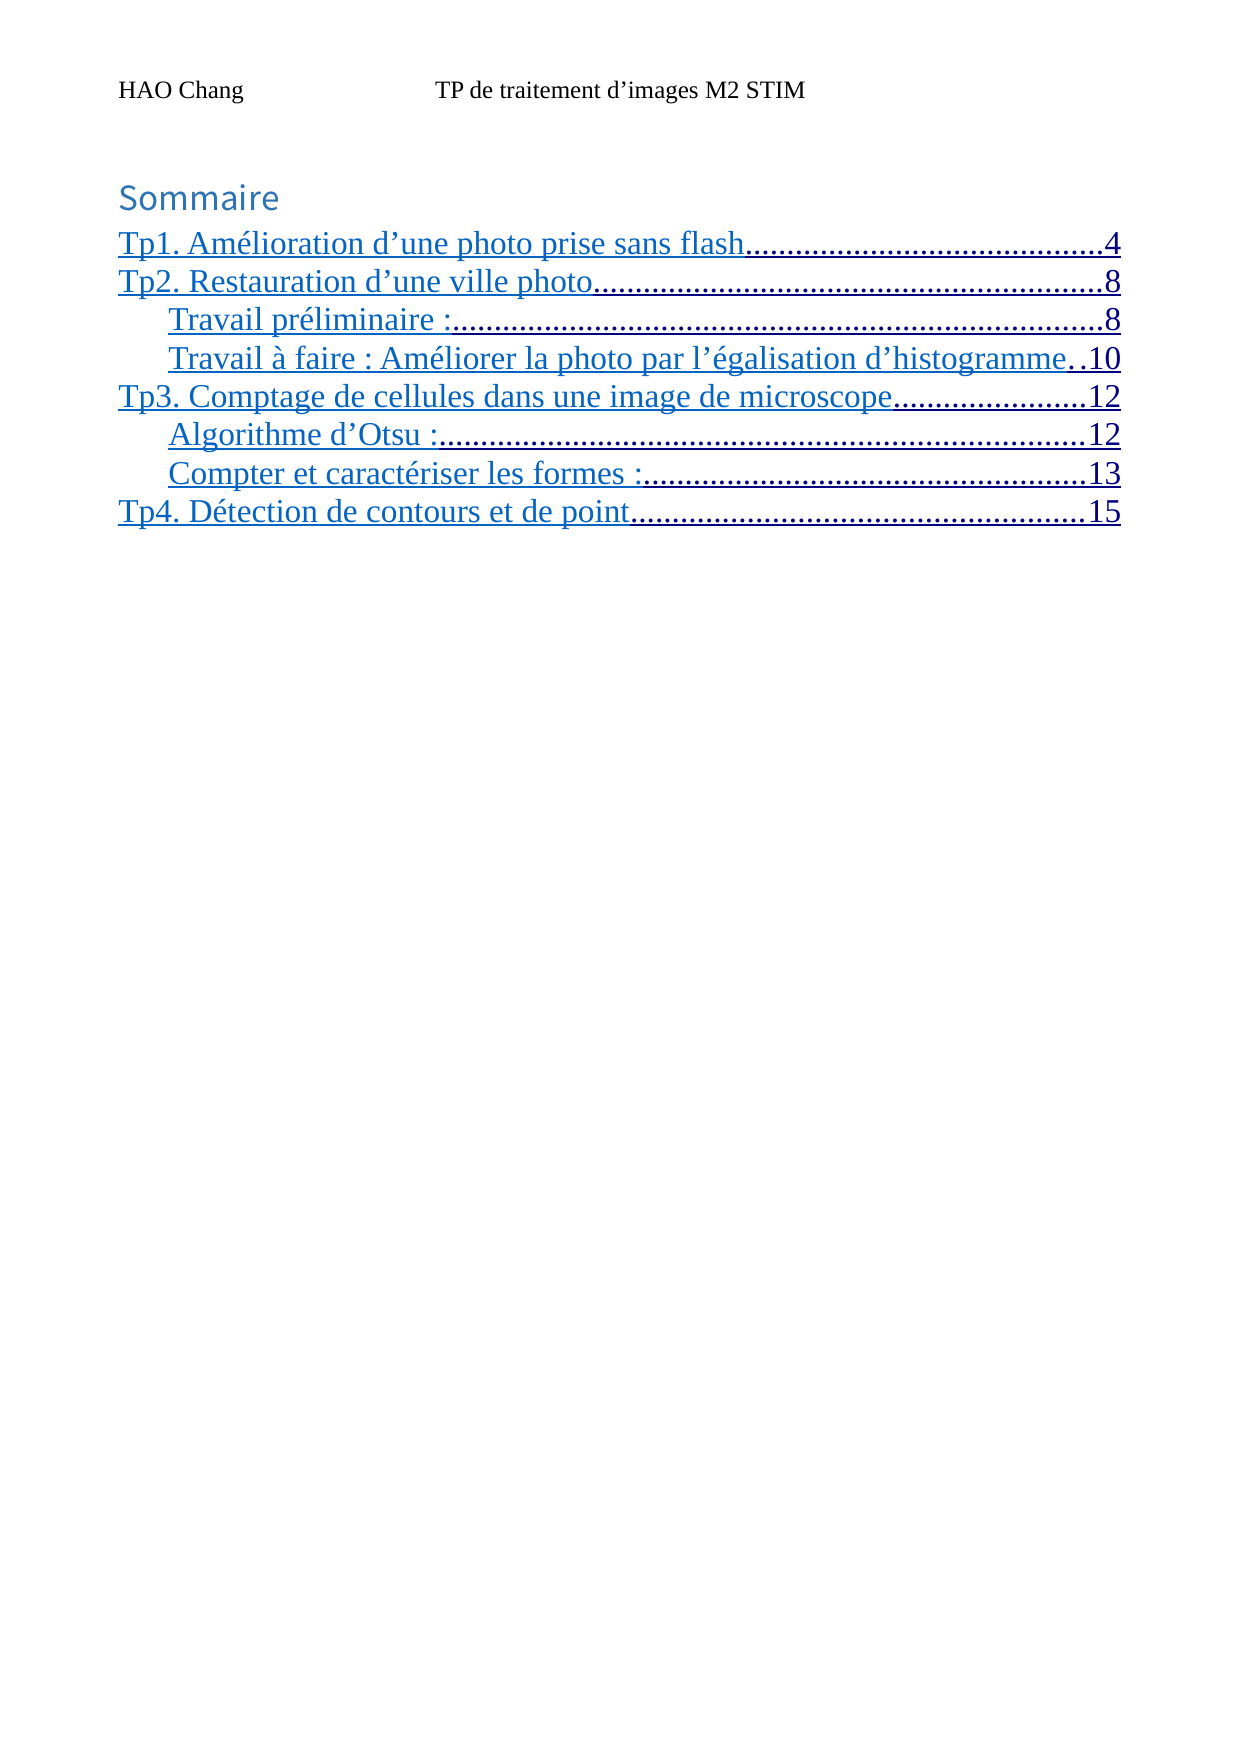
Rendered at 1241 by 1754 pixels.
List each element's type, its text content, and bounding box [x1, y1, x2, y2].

text Travail préliminaire : 8 [168, 299, 1122, 338]
text Sommaire [118, 172, 1122, 220]
text Tp3. Comptage de cellules dans une image de microscope 12 [118, 376, 1122, 414]
text Compter et caractériser les formes : 13 [168, 453, 1122, 491]
text Tp4. Détection de contours et de point 15 [118, 491, 1122, 529]
text Travail à faire : Améliorer la photo par l’égalisation d’histogramme 10 [168, 338, 1122, 376]
text Tp1. Amélioration d’une photo prise sans flash 4 [118, 223, 1122, 261]
text Tp2. Restauration d’une ville photo 8 [118, 261, 1122, 299]
text Algorithme d’Otsu : 12 [168, 414, 1122, 453]
